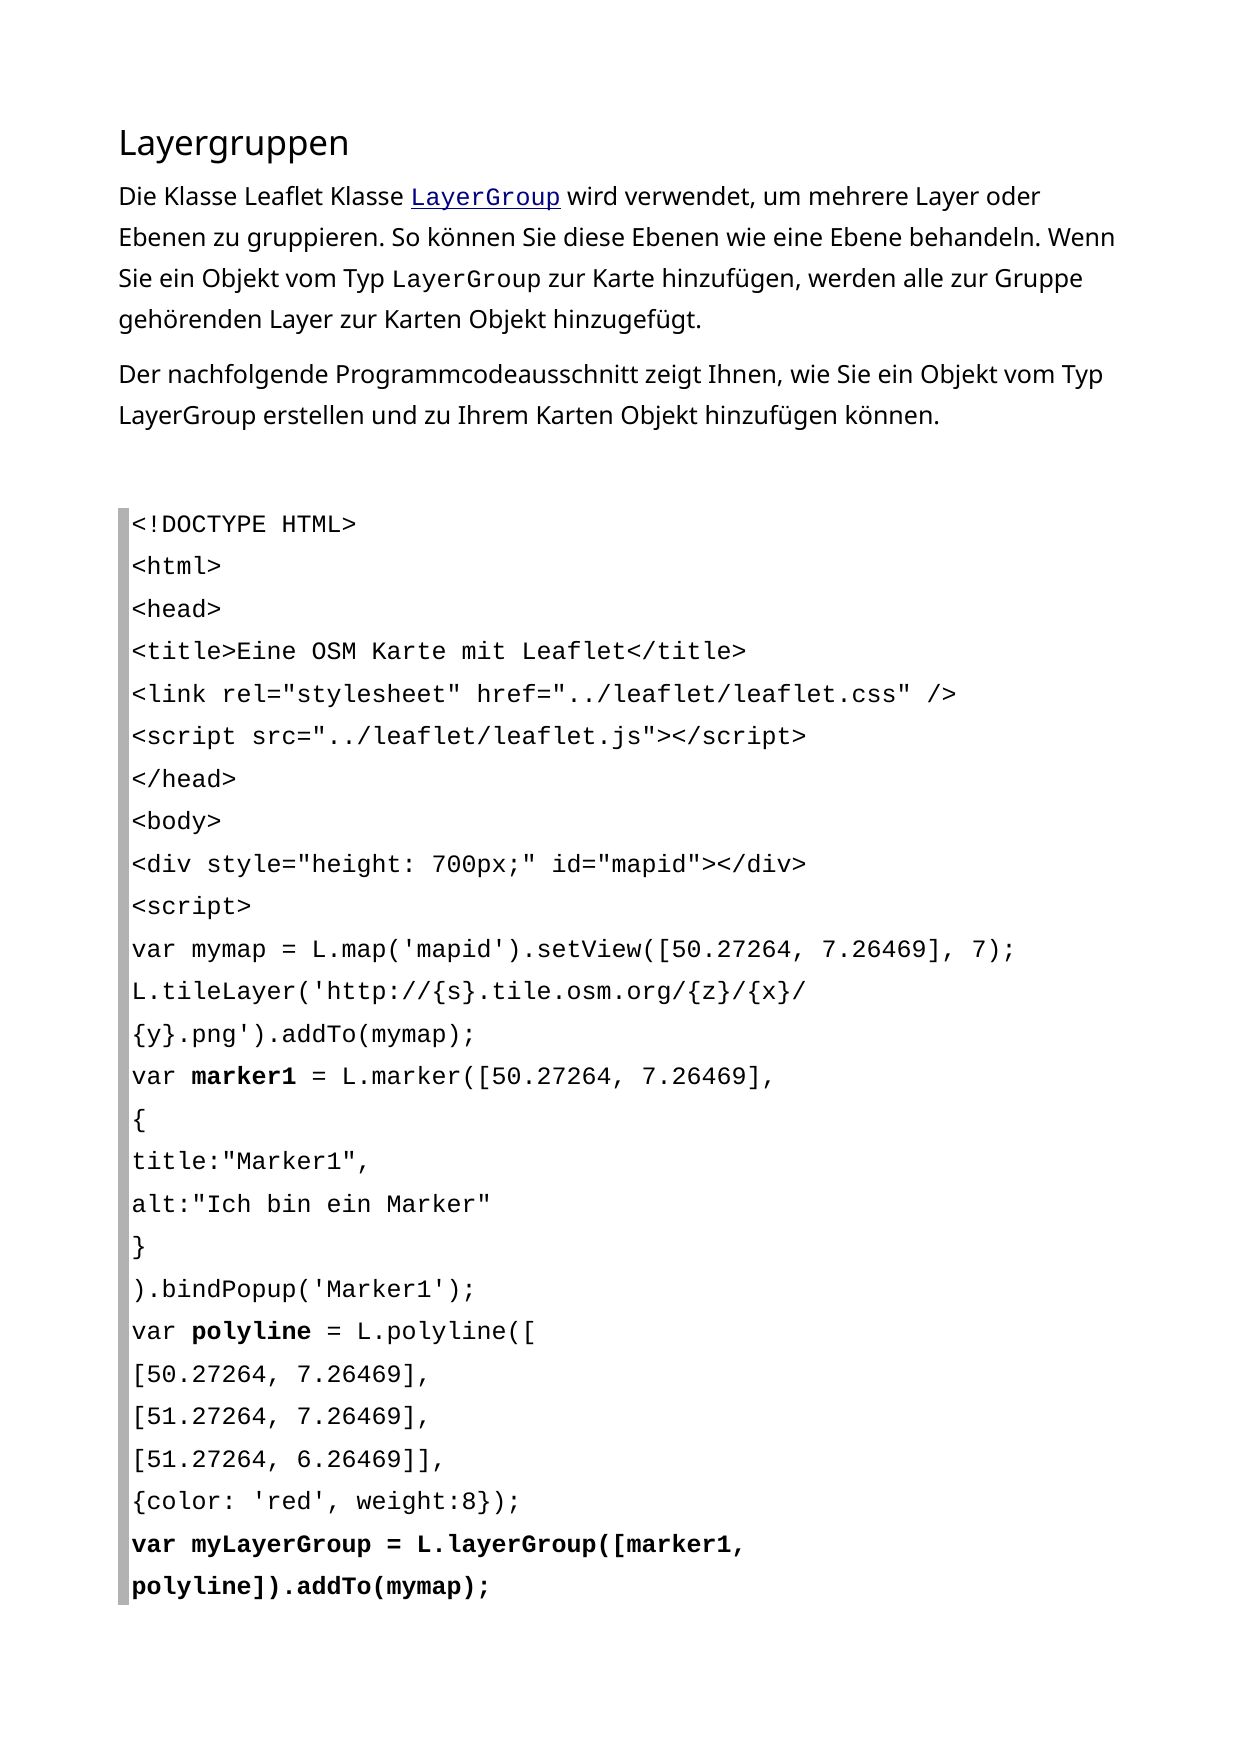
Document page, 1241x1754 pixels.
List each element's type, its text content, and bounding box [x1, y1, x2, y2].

text <body> [129, 806, 1122, 837]
text <title>Eine OSM Karte mit Leaflet</title> [129, 636, 1122, 667]
text Die Klasse Leaflet Klasse LayerGroup wird verwendet, um mehrere Layer oder Ebenen zu gruppieren. So können Sie diese Ebenen wie eine Ebene behandeln. Wenn Sie ein Objekt vom Typ LayerGroup zur Karte hinzufügen, werden alle zur Gruppe gehörenden Layer zur Karten Objekt hinzugefügt. [118, 178, 1122, 335]
text <!DOCTYPE HTML> [129, 508, 1122, 539]
text var polyline = L.polyline([ [129, 1316, 1122, 1347]
text var myLayerGroup = L.layerGroup([marker1, polyline]).addTo(mymap); [129, 1528, 1122, 1605]
text <link rel="stylesheet" href="../leaflet/leaflet.css" /> [129, 678, 1122, 709]
text } [129, 1231, 1122, 1262]
text [51.27264, 7.26469], [129, 1401, 1122, 1432]
subtitle Layergruppen [118, 118, 1122, 166]
text var mymap = L.map('mapid').setView([50.27264, 7.26469], 7); [129, 933, 1122, 964]
text { [129, 1103, 1122, 1134]
text var marker1 = L.marker([50.27264, 7.26469], [129, 1061, 1122, 1092]
text <script src="../leaflet/leaflet.js"></script> [129, 721, 1122, 752]
text <div style="height: 700px;" id="mapid"></div> [129, 848, 1122, 879]
text </head> [129, 763, 1122, 794]
text ).bindPopup('Marker1'); [129, 1273, 1122, 1304]
text [51.27264, 6.26469]], [129, 1443, 1122, 1474]
text [50.27264, 7.26469], [129, 1358, 1122, 1389]
text alt:"Ich bin ein Marker" [129, 1188, 1122, 1219]
text title:"Marker1", [129, 1146, 1122, 1177]
text <html> [129, 551, 1122, 582]
text <script> [129, 891, 1122, 922]
text <head> [129, 593, 1122, 624]
text Der nachfolgende Programmcodeausschnitt zeigt Ihnen, wie Sie ein Objekt vom Typ LayerGroup erstellen und zu Ihrem Karten Objekt hinzufügen können. [118, 357, 1122, 432]
text L.tileLayer('http://{s}.tile.osm.org/{z}/{x}/{y}.png').addTo(mymap); [129, 976, 1122, 1049]
text {color: 'red', weight:8}); [129, 1486, 1122, 1517]
